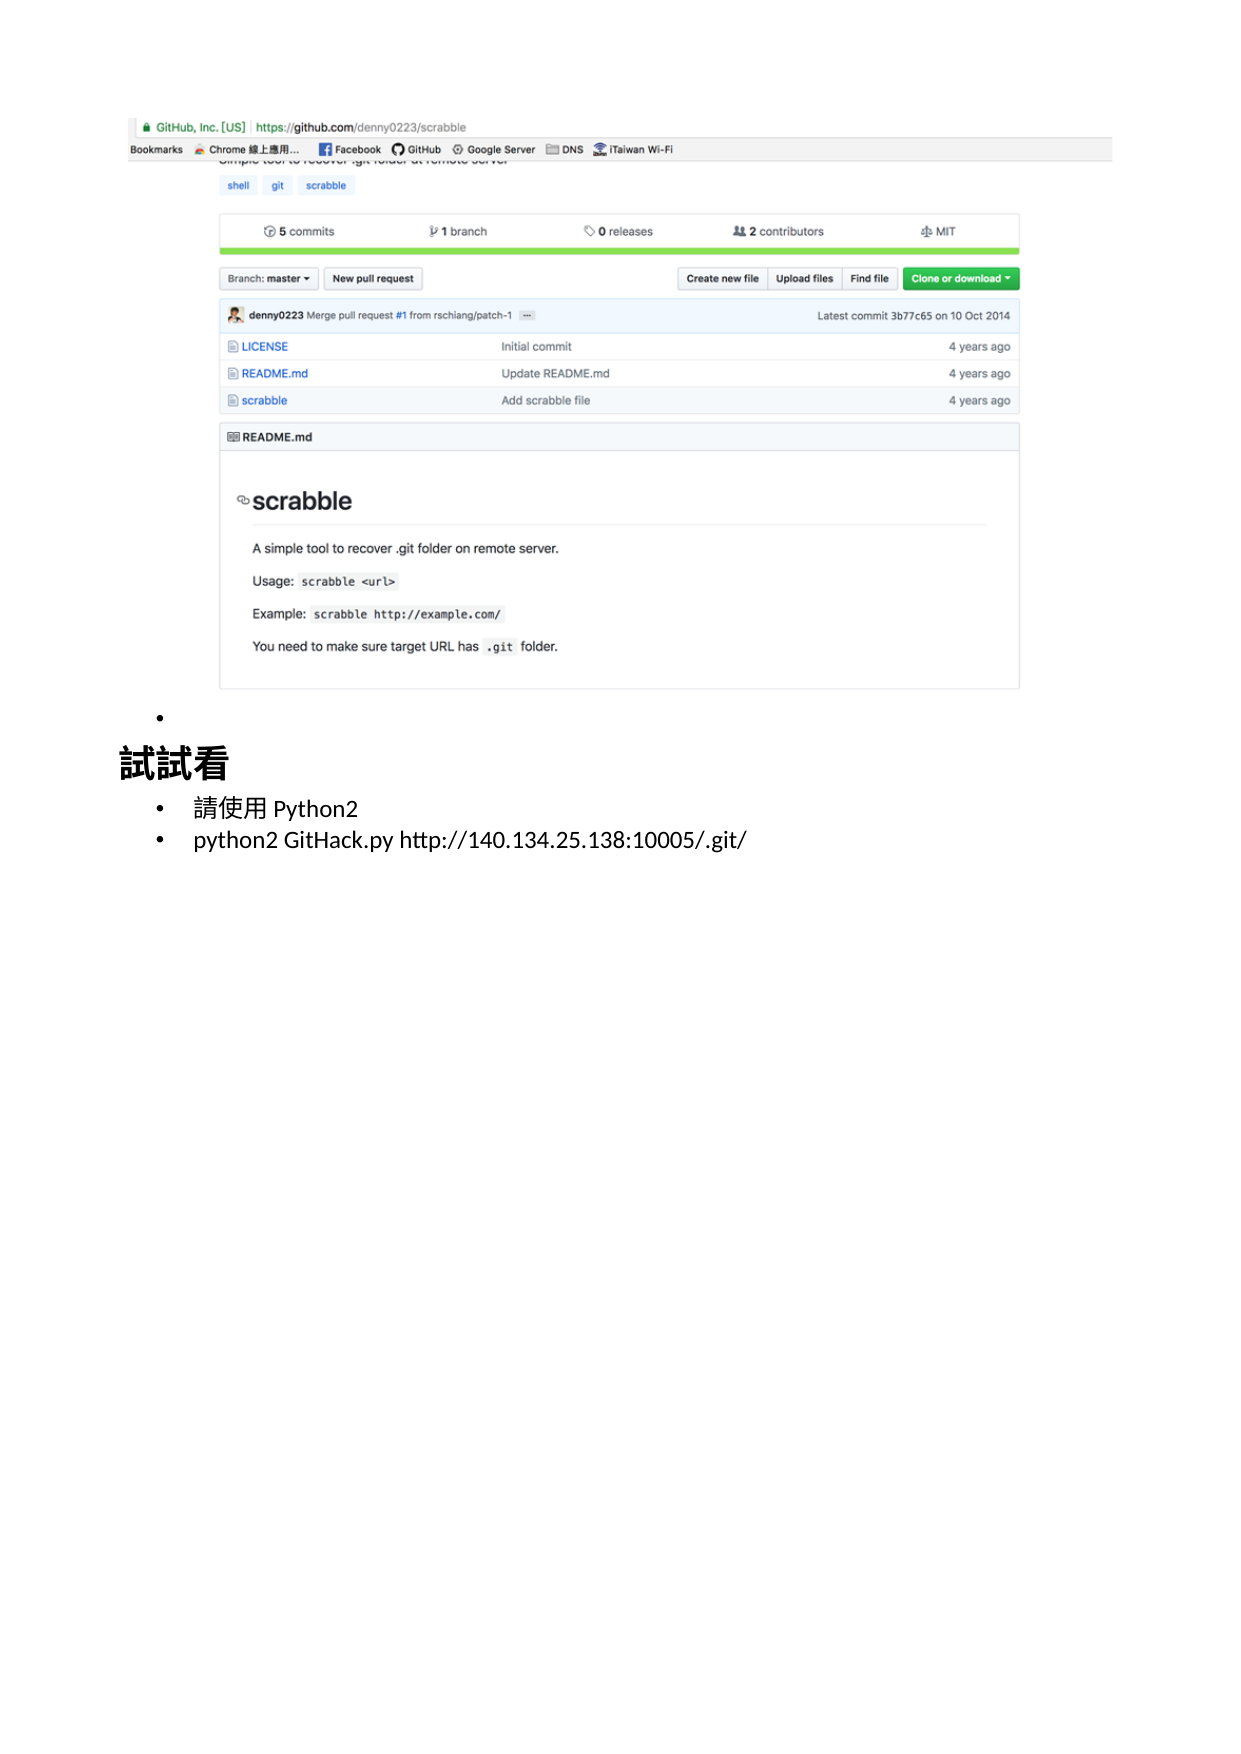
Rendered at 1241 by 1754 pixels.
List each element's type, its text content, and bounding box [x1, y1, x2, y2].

list 請使用Python2 [156, 788, 1122, 824]
subtitle 試試看 [118, 734, 1122, 788]
list python2 GitHack.py http://140.134.25.138:10005/.git/ [156, 824, 1122, 855]
picture [127, 118, 1113, 704]
